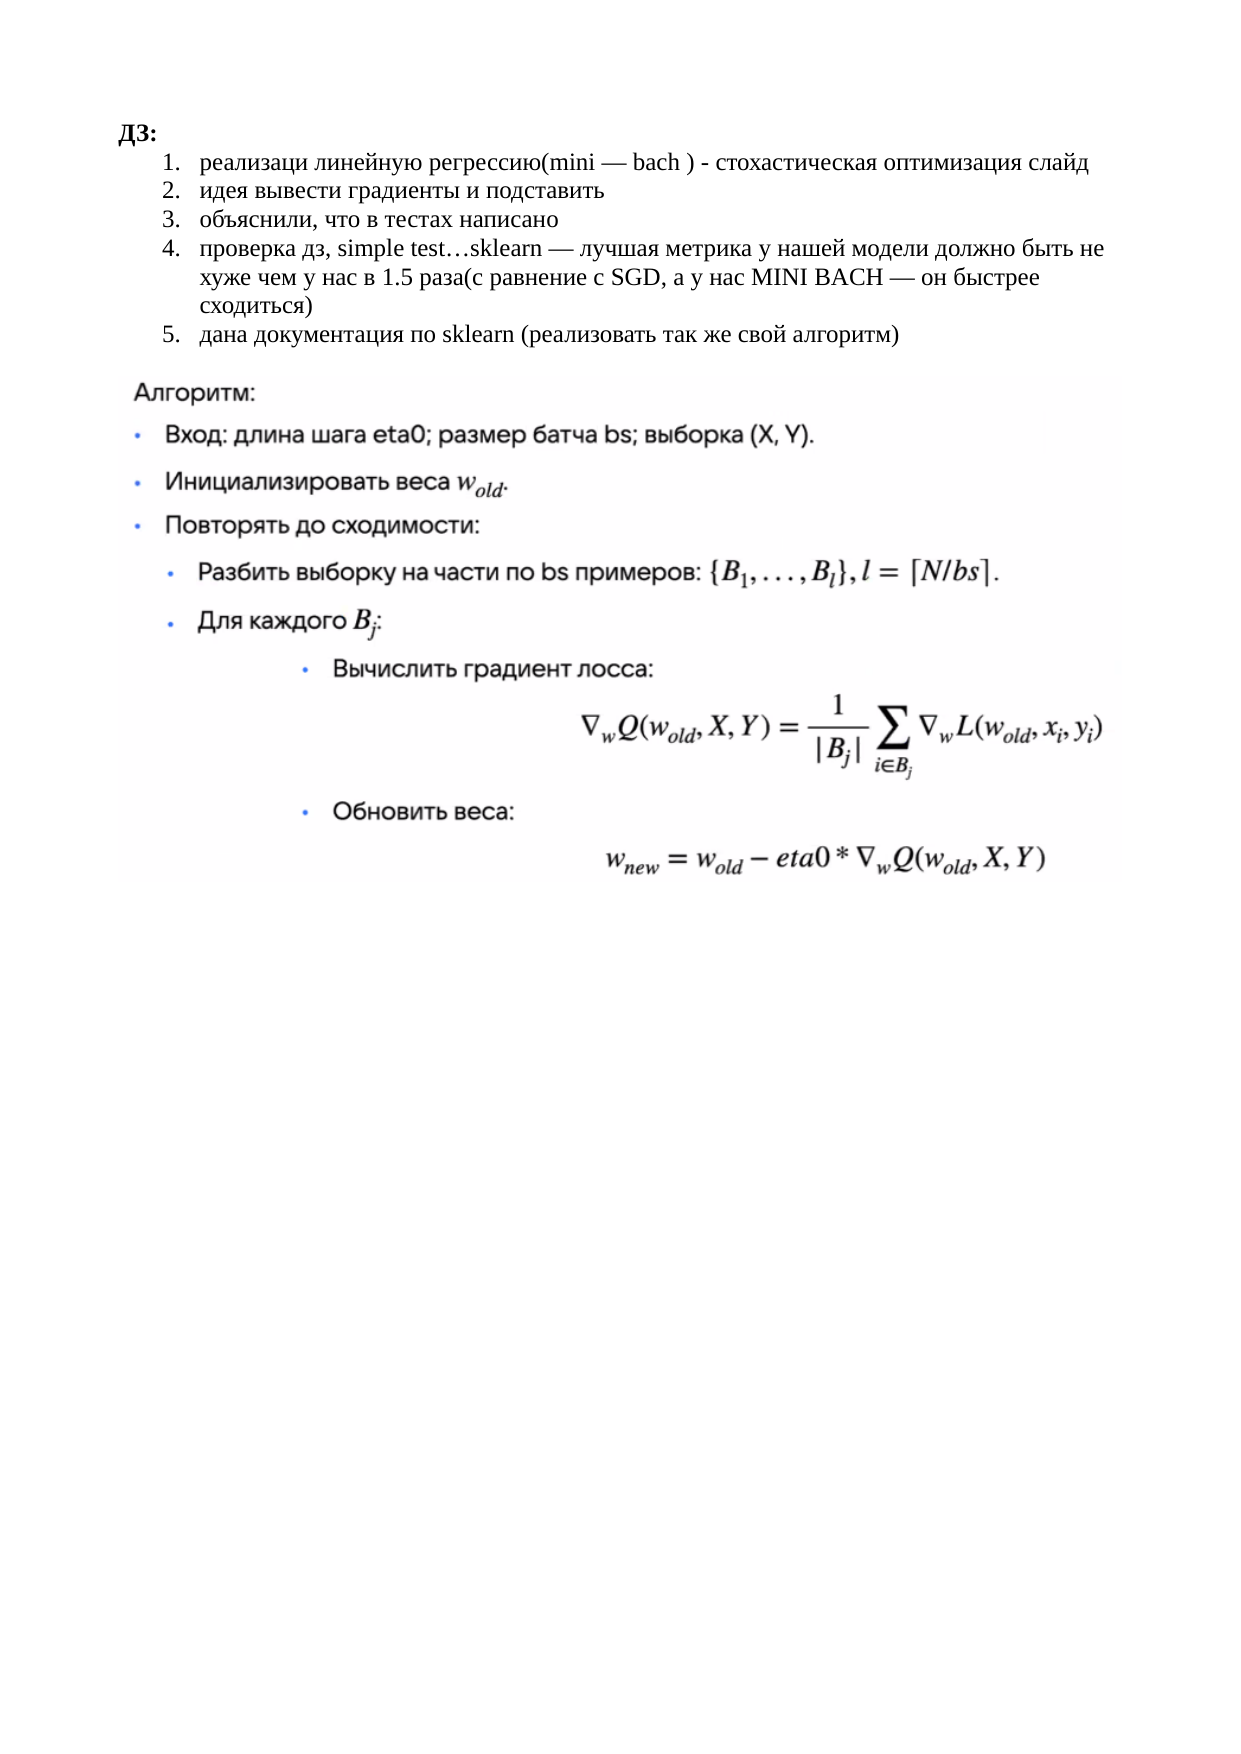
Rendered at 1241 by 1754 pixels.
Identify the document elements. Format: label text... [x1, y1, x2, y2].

list дана документация по sklearn (реализовать так же свой алгоритм) [162, 319, 1122, 348]
list проверка дз, simple test…sklearn — лучшая метрика у нашей модели должно быть не хуже чем у нас в 1.5 раза(с равнение с SGD, а у нас MINI BACH — он быстрее сходиться) [162, 233, 1122, 319]
list идея вывести градиенты и подставить [162, 176, 1122, 204]
list объяснили, что в тестах написано [162, 204, 1122, 233]
text ДЗ: [118, 118, 1122, 147]
list реализаци линейную регрессию(mini — bach ) - стохастическая оптимизация слайд [162, 147, 1122, 176]
picture [118, 376, 1123, 882]
